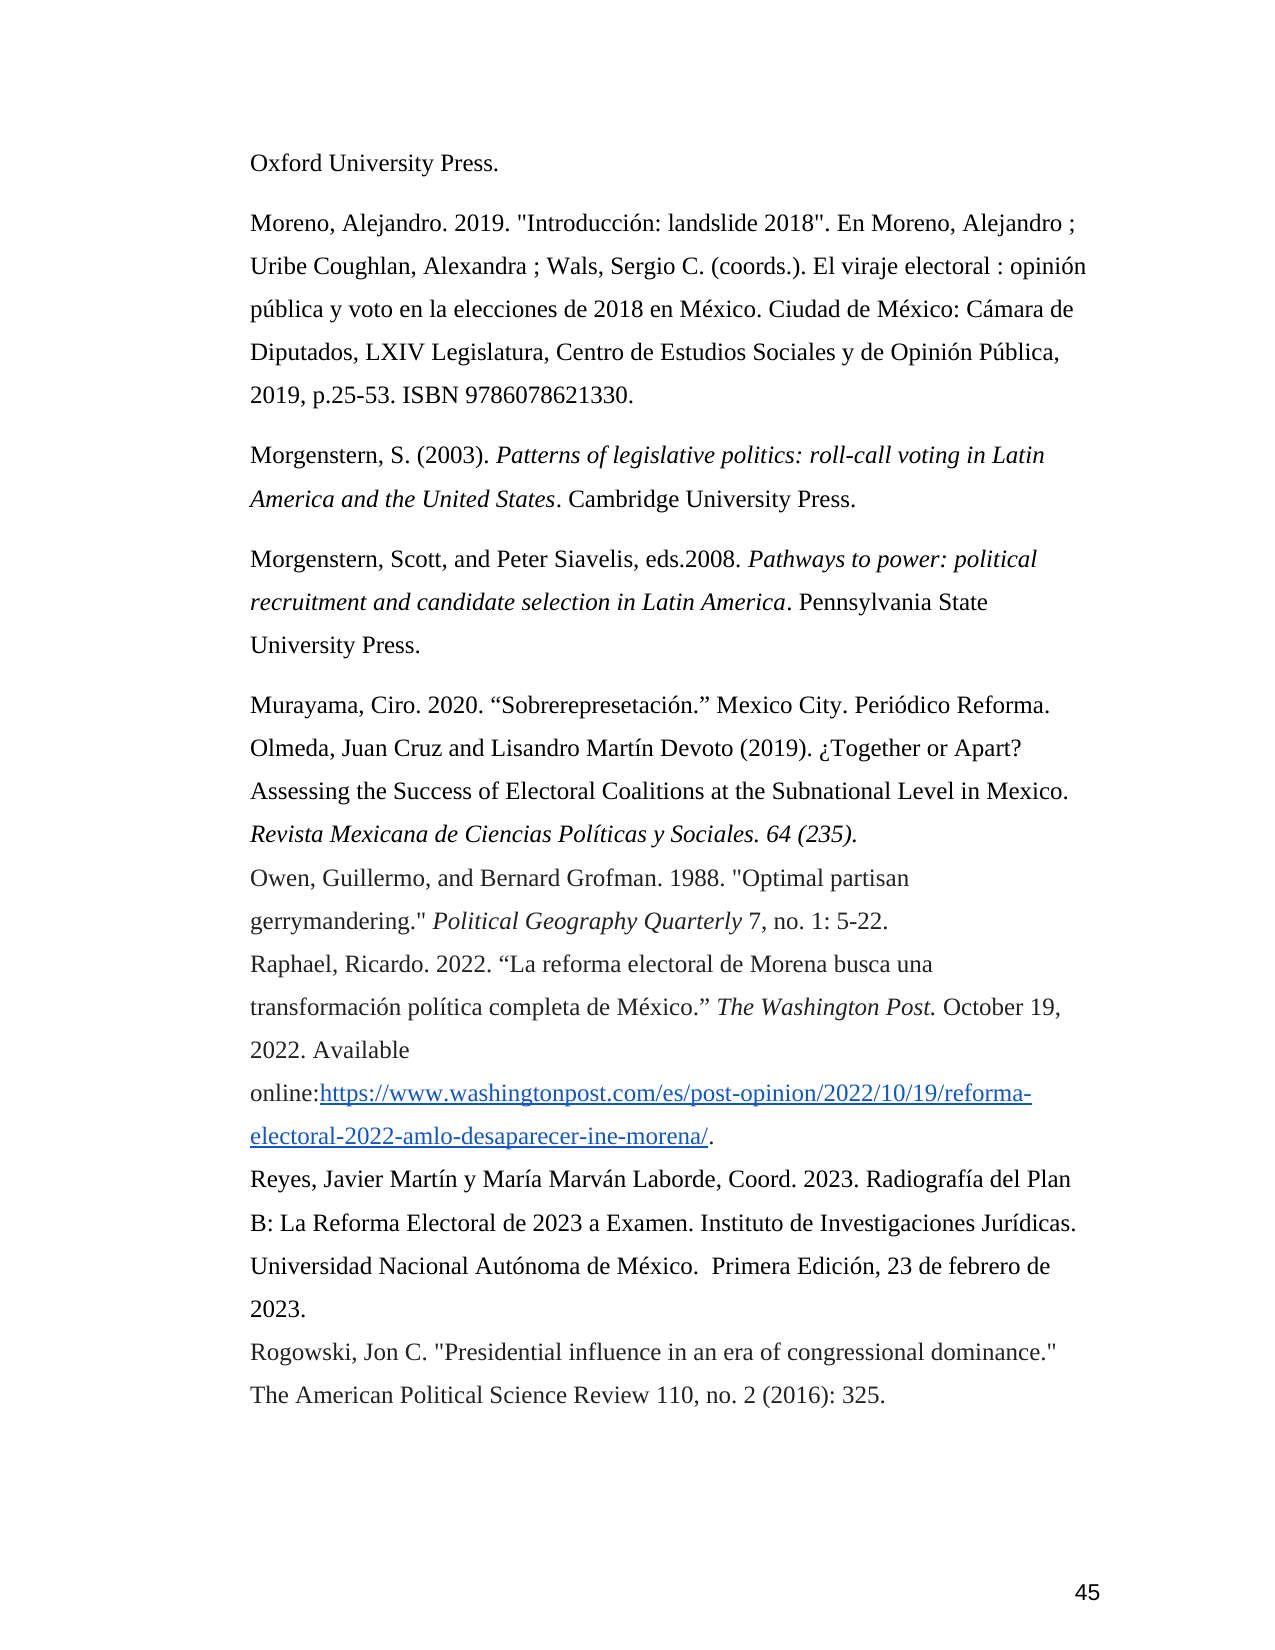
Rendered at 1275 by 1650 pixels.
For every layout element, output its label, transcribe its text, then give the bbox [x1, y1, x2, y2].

text Moreno, Alejandro. 2019. "Introducción: landslide 2018". En Moreno, Alejandro ; Uribe Coughlan, Alexandra ; Wals, Sergio C. (coords.). El viraje electoral : opinión pública y voto en la elecciones de 2018 en México. Ciudad de México: Cámara de Diputados, LXIV Legislatura, Centro de Estudios Sociales y de Opinión Pública, 2019, p.25-53. ISBN 9786078621330. [250, 208, 1088, 409]
text Rogowski, Jon C. "Presidential influence in an era of congressional dominance." The American Political Science Review 110, no. 2 (2016): 325. [250, 1337, 1088, 1409]
text Reyes, Javier Martín y María Marván Laborde, Coord. 2023. Radiografía del Plan B: La Reforma Electoral de 2023 a Examen. Instituto de Investigaciones Jurídicas. Universidad Nacional Autónoma de México. Primera Edición, 23 de febrero de 2023. [250, 1164, 1088, 1323]
text Olmeda, Juan Cruz and Lisandro Martín Devoto (2019). ¿Together or Apart? Assessing the Success of Electoral Coalitions at the Subnational Level in Mexico. Revista Mexicana de Ciencias Políticas y Sociales. 64 (235). [250, 733, 1088, 848]
text Owen, Guillermo, and Bernard Grofman. 1988. "Optimal partisan gerrymandering." Political Geography Quarterly 7, no. 1: 5-22. [250, 863, 1088, 934]
text Morgenstern, Scott, and Peter Siavelis, eds.2008. Pathways to power: political recruitment and candidate selection in Latin America. Pennsylvania State University Press. [250, 544, 1088, 659]
text Murayama, Ciro. 2020. “Sobrerepresetación.” Mexico City. Periódico Reforma. [250, 690, 1088, 719]
text Oxford University Press. [250, 148, 1088, 177]
text Raphael, Ricardo. 2022. “La reforma electoral de Morena busca una transformación política completa de México.” The Washington Post. October 19, 2022. Available online:https://www.washingtonpost.com/es/post-opinion/2022/10/19/reforma-electoral-2022-amlo-desaparecer-ine-morena/. [250, 949, 1088, 1150]
text Morgenstern, S. (2003). Patterns of legislative politics: roll-call voting in Latin America and the United States. Cambridge University Press. [250, 441, 1088, 512]
